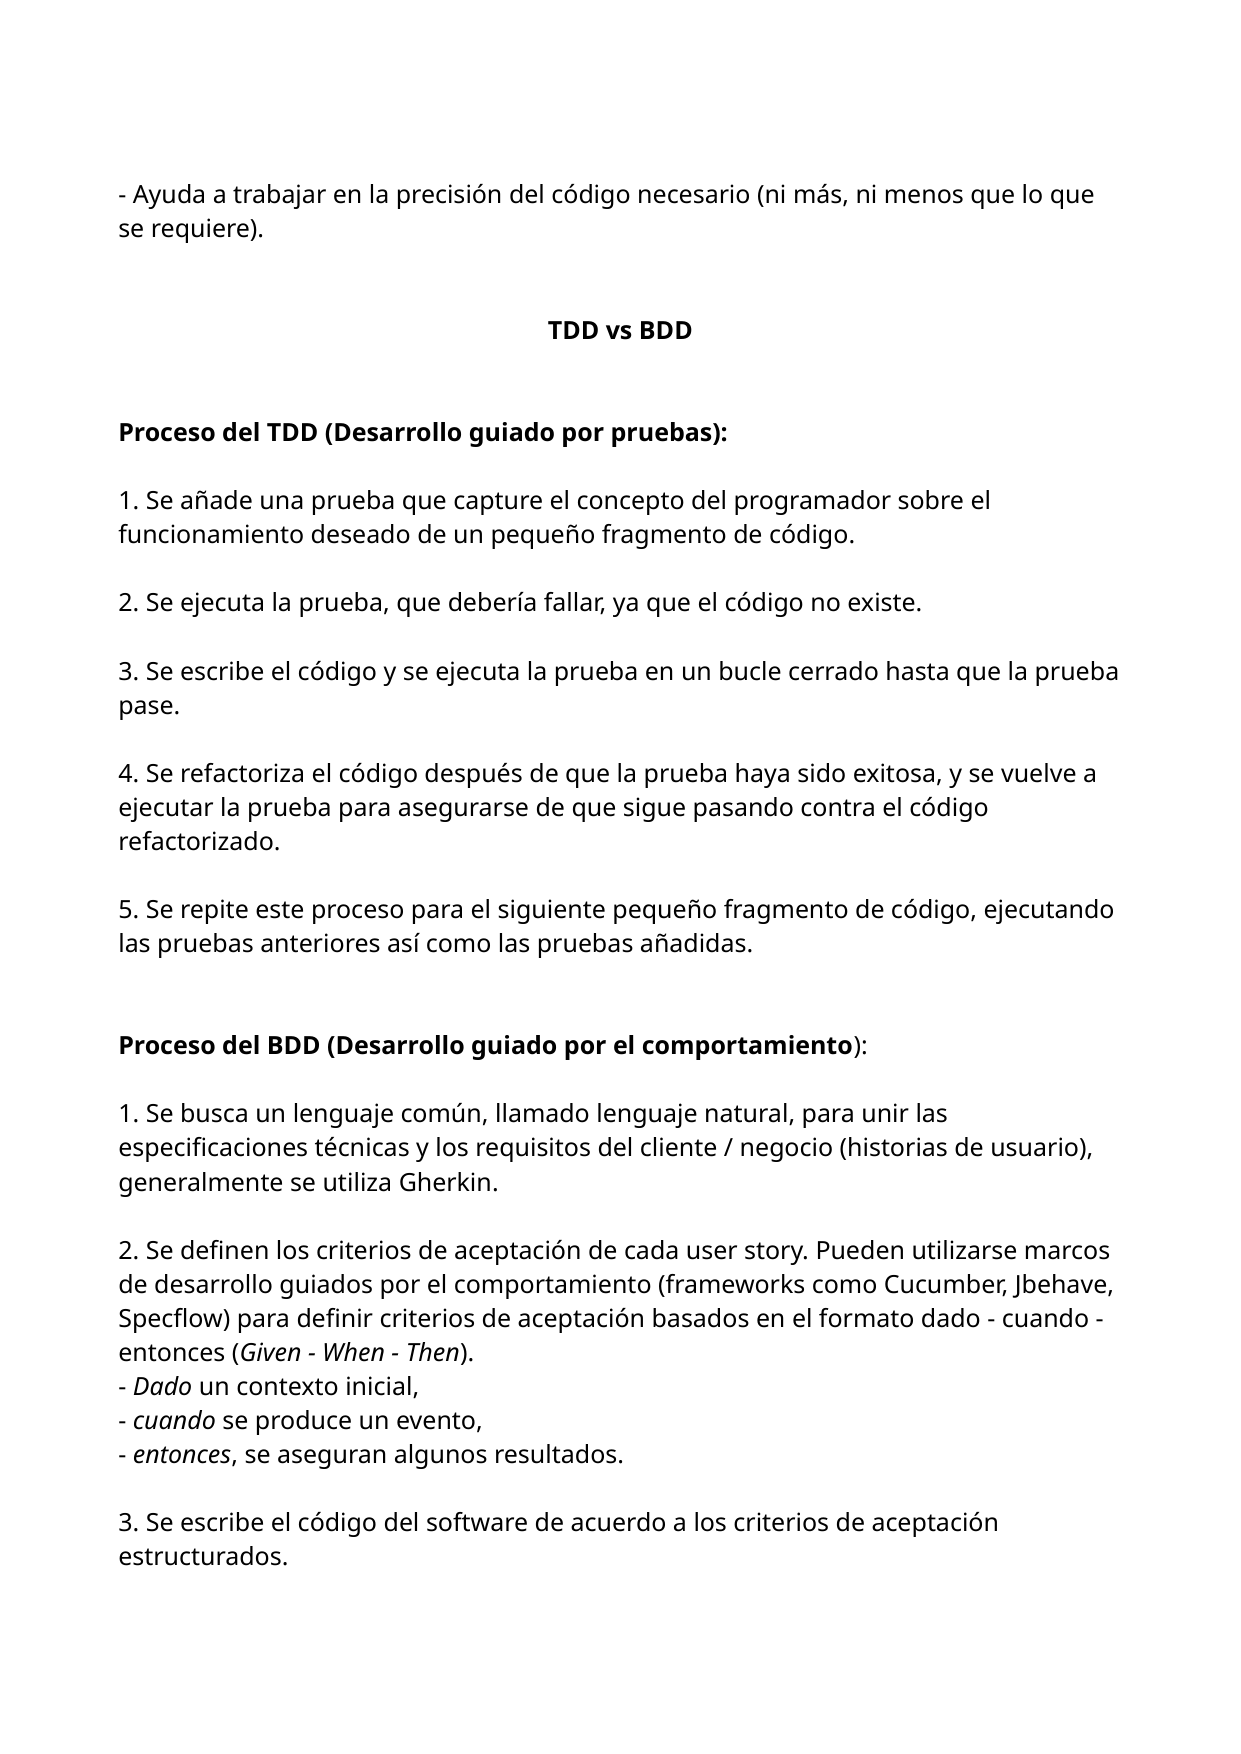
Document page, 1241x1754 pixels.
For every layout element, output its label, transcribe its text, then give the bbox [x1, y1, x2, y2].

text 3. Se escribe el código y se ejecuta la prueba en un bucle cerrado hasta que la prueba pase. [118, 653, 1122, 721]
text - Ayuda a trabajar en la precisión del código necesario (ni más, ni menos que lo que se requiere). [118, 176, 1122, 244]
text - entonces, se aseguran algunos resultados. [118, 1437, 1122, 1471]
text 1. Se busca un lenguaje común, llamado lenguaje natural, para unir las especificaciones técnicas y los requisitos del cliente / negocio (historias de usuario), generalmente se utiliza Gherkin. [118, 1096, 1122, 1198]
text - Dado un contexto inicial, [118, 1368, 1122, 1403]
text TDD vs BDD [118, 313, 1122, 347]
text 1. Se añade una prueba que capture el concepto del programador sobre el funcionamiento deseado de un pequeño fragmento de código. [118, 483, 1122, 551]
text 5. Se repite este proceso para el siguiente pequeño fragmento de código, ejecutando las pruebas anteriores así como las pruebas añadidas. [118, 892, 1122, 960]
text 2. Se definen los criterios de aceptación de cada user story. Pueden utilizarse marcos de desarrollo guiados por el comportamiento (frameworks como Cucumber, Jbehave, Specflow) para definir criterios de aceptación basados en el formato dado - cuando - entonces (Given - When - Then). [118, 1232, 1122, 1368]
text Proceso del BDD (Desarrollo guiado por el comportamiento): [118, 1028, 1122, 1062]
text Proceso del TDD (Desarrollo guiado por pruebas): [118, 415, 1122, 449]
text 3. Se escribe el código del software de acuerdo a los criterios de aceptación estructurados. [118, 1505, 1122, 1573]
text 2. Se ejecuta la prueba, que debería fallar, ya que el código no existe. [118, 585, 1122, 619]
text - cuando se produce un evento, [118, 1403, 1122, 1437]
text 4. Se refactoriza el código después de que la prueba haya sido exitosa, y se vuelve a ejecutar la prueba para asegurarse de que sigue pasando contra el código refactorizado. [118, 755, 1122, 858]
